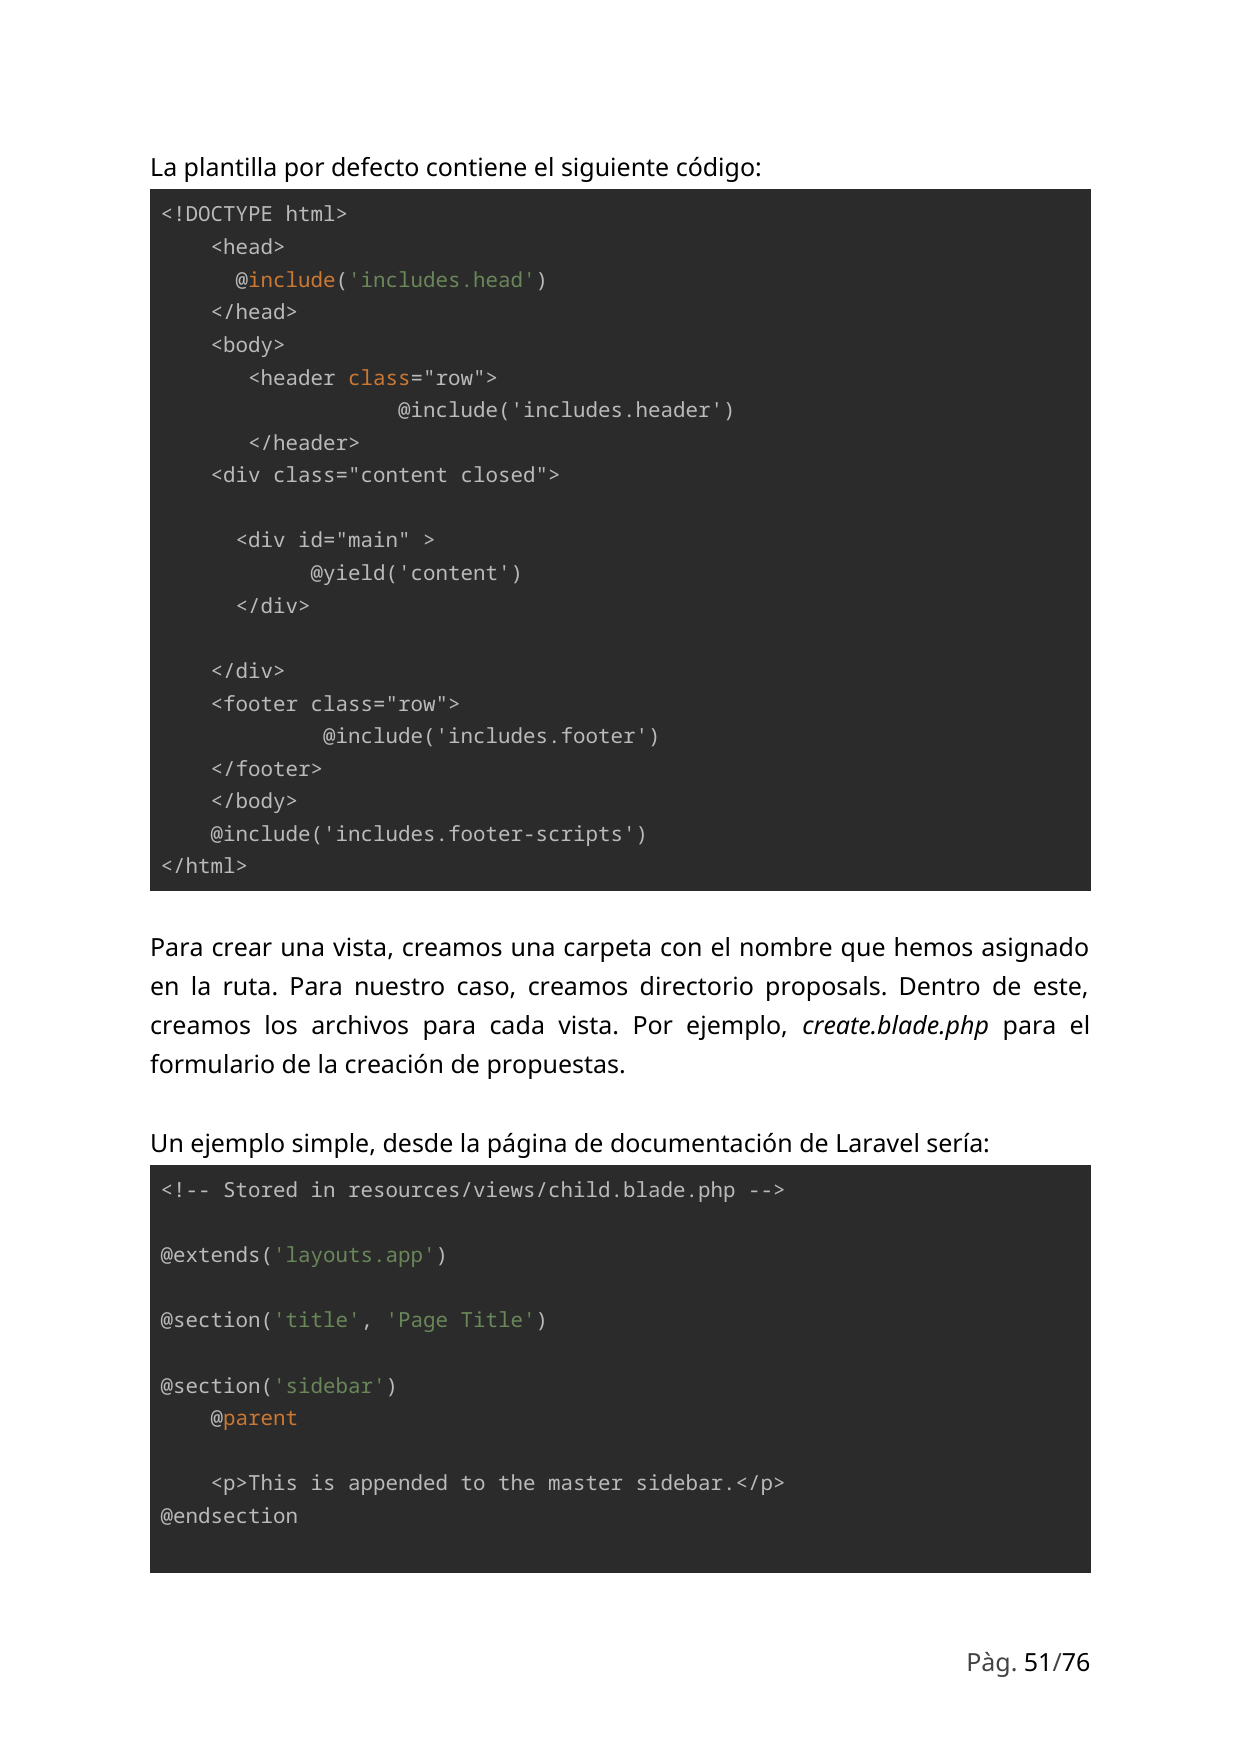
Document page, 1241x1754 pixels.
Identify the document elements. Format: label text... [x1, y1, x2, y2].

text Un ejemplo simple, desde la página de documentación de Laravel sería: [150, 1126, 1090, 1159]
table_header <!DOCTYPE html> <head> @include('includes.head') </head> <body> <header class="row"> @include('includes.header') </header> <div class="content closed"> <div id="main" > @yield('content') </div> </div> <footer class="row"> @include('includes.footer') </footer> </body> @include('includes.footer-scripts') </html> [150, 189, 1091, 891]
text La plantilla por defecto contiene el siguiente código: [150, 150, 1090, 184]
table_header <!-- Stored in resources/views/child.blade.php --> @extends('layouts.app') @section('title', 'Page Title') @section('sidebar') @parent <p>This is appended to the master sidebar.</p> @endsection [150, 1165, 1091, 1573]
text Para crear una vista, creamos una carpeta con el nombre que hemos asignado en la ruta. Para nuestro caso, creamos directorio proposals. Dentro de este, creamos los archivos para cada vista. Por ejemplo, create.blade.php para el formulario de la creación de propuestas. [150, 930, 1090, 1081]
